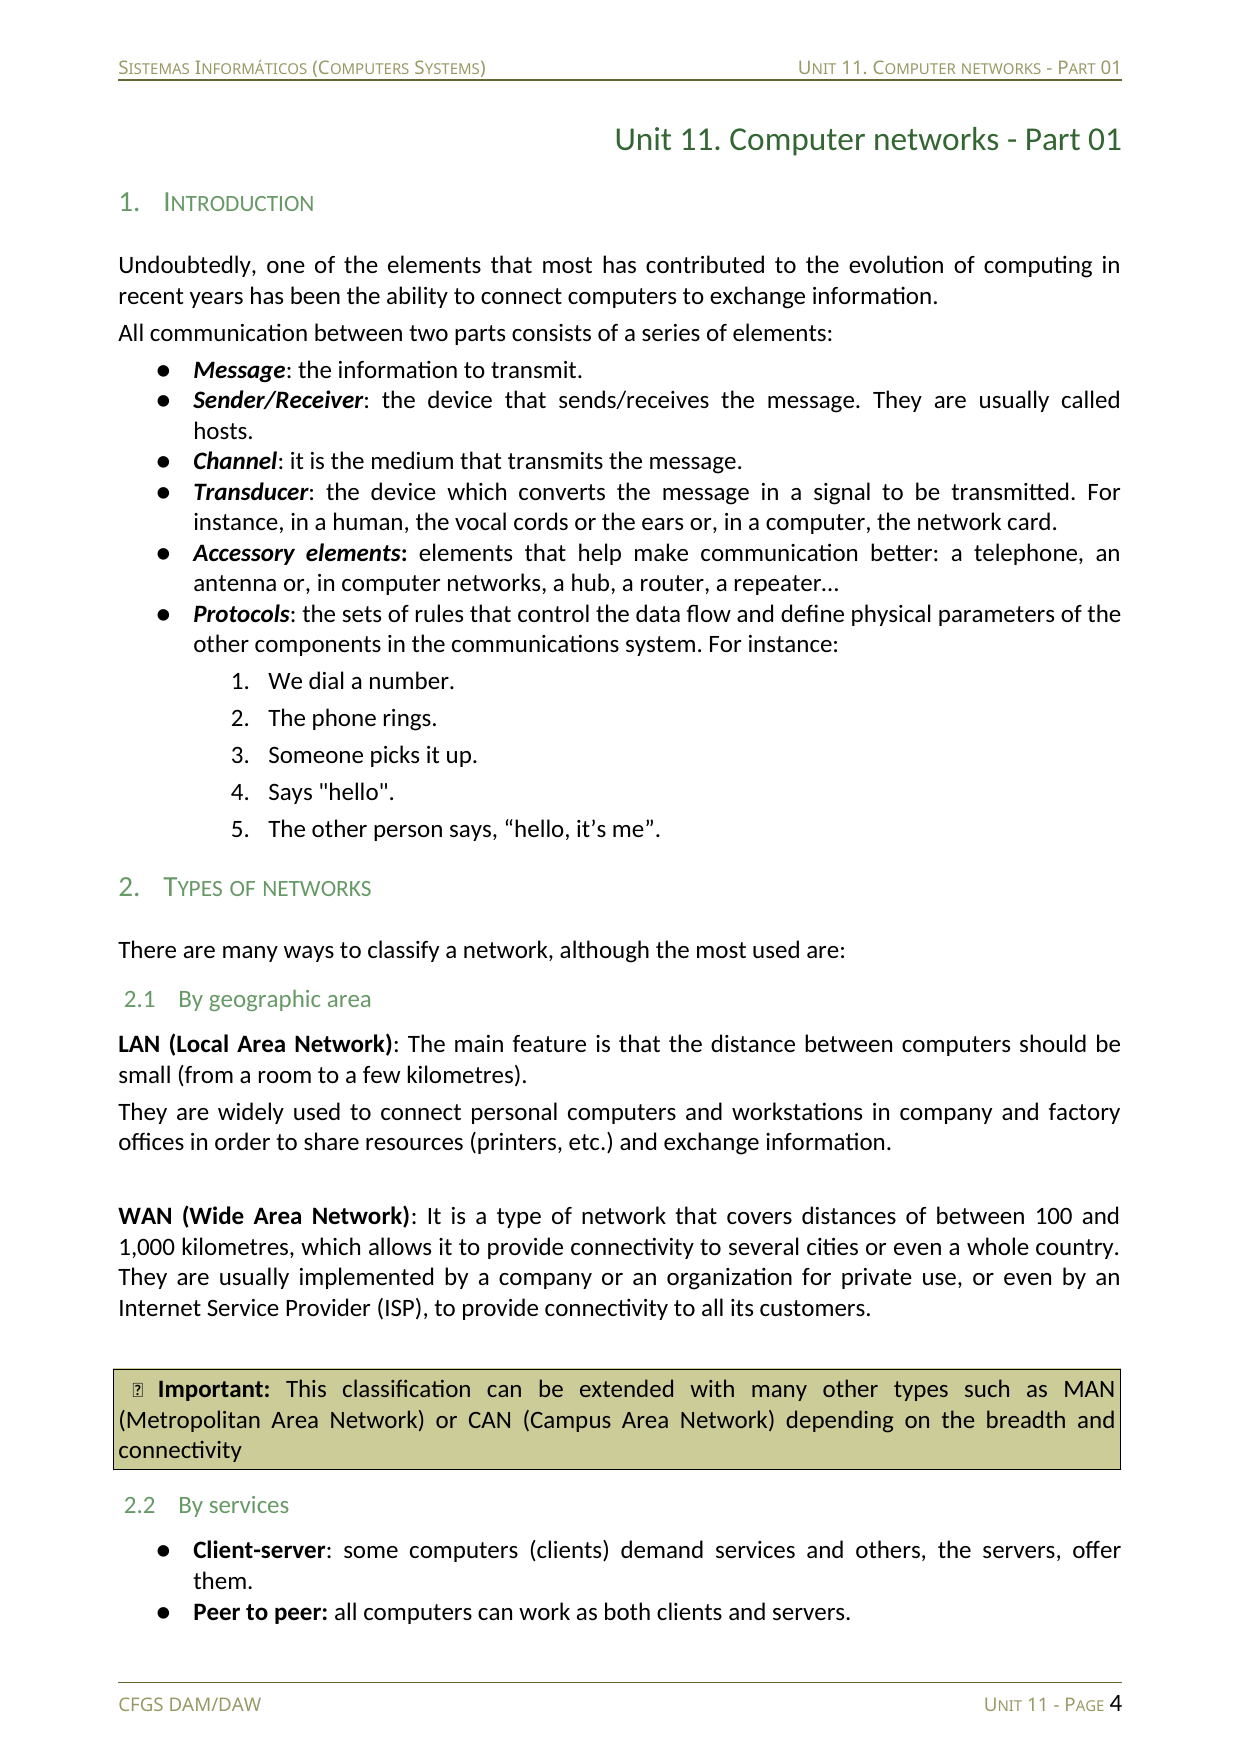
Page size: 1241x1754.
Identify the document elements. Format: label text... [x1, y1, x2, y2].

subtitle Types of networks [118, 868, 1122, 904]
text They are widely used to connect personal computers and workstations in company and factory offices in order to share resources (printers, etc.) and exchange information. [118, 1096, 1122, 1157]
list Peer to peer: all computers can work as both clients and servers. [156, 1596, 1122, 1626]
list Sender/Receiver: the device that sends/receives the message. They are usually called hosts. [156, 384, 1122, 445]
list Channel: it is the medium that transmits the message. [156, 445, 1122, 476]
text 📖 Important: This classification can be extended with many other types such as MAN (Metropolitan Area Network) or CAN (Campus Area Network) depending on the breadth and connectivity [114, 1370, 1120, 1469]
text Undoubtedly, one of the elements that most has contributed to the evolution of computing in recent years has been the ability to connect computers to exchange information. [118, 249, 1122, 310]
list The phone rings. [231, 702, 1122, 732]
subtitle By geographic area [118, 983, 1122, 1014]
subtitle By services [118, 1489, 1122, 1520]
list Says "hello". [231, 776, 1122, 806]
text WAN (Wide Area Network): It is a type of network that covers distances of between 100 and 1,000 kilometres, which allows it to provide connectivity to several cities or even a whole country. They are usually implemented by a company or an organization for private use, or even by an Internet Service Provider (ISP), to provide connectivity to all its customers. [118, 1201, 1122, 1323]
list Accessory elements: elements that help make communication better: a telephone, an antenna or, in computer networks, a hub, a router, a repeater… [156, 537, 1122, 598]
list Protocols: the sets of rules that control the data flow and define physical parameters of the other components in the communications system. For instance: [156, 598, 1122, 659]
list Someone picks it up. [231, 739, 1122, 769]
list The other person says, “hello, it’s me”. [231, 813, 1122, 843]
subtitle Introduction [118, 183, 1122, 219]
list Message: the information to transmit. [156, 354, 1122, 384]
list Client-server: some computers (clients) demand services and others, the servers, offer them. [156, 1534, 1122, 1596]
text Unit 11. Computer networks - Part 01 [118, 118, 1122, 159]
text There are many ways to classify a network, although the most used are: [118, 934, 1122, 964]
list Transducer: the device which converts the message in a signal to be transmitted. For instance, in a human, the vocal cords or the ears or, in a computer, the network card. [156, 476, 1122, 537]
text All communication between two parts consists of a series of elements: [118, 317, 1122, 347]
text LAN (Local Area Network): The main feature is that the distance between computers should be small (from a room to a few kilometres). [118, 1028, 1122, 1089]
list We dial a number. [231, 665, 1122, 695]
